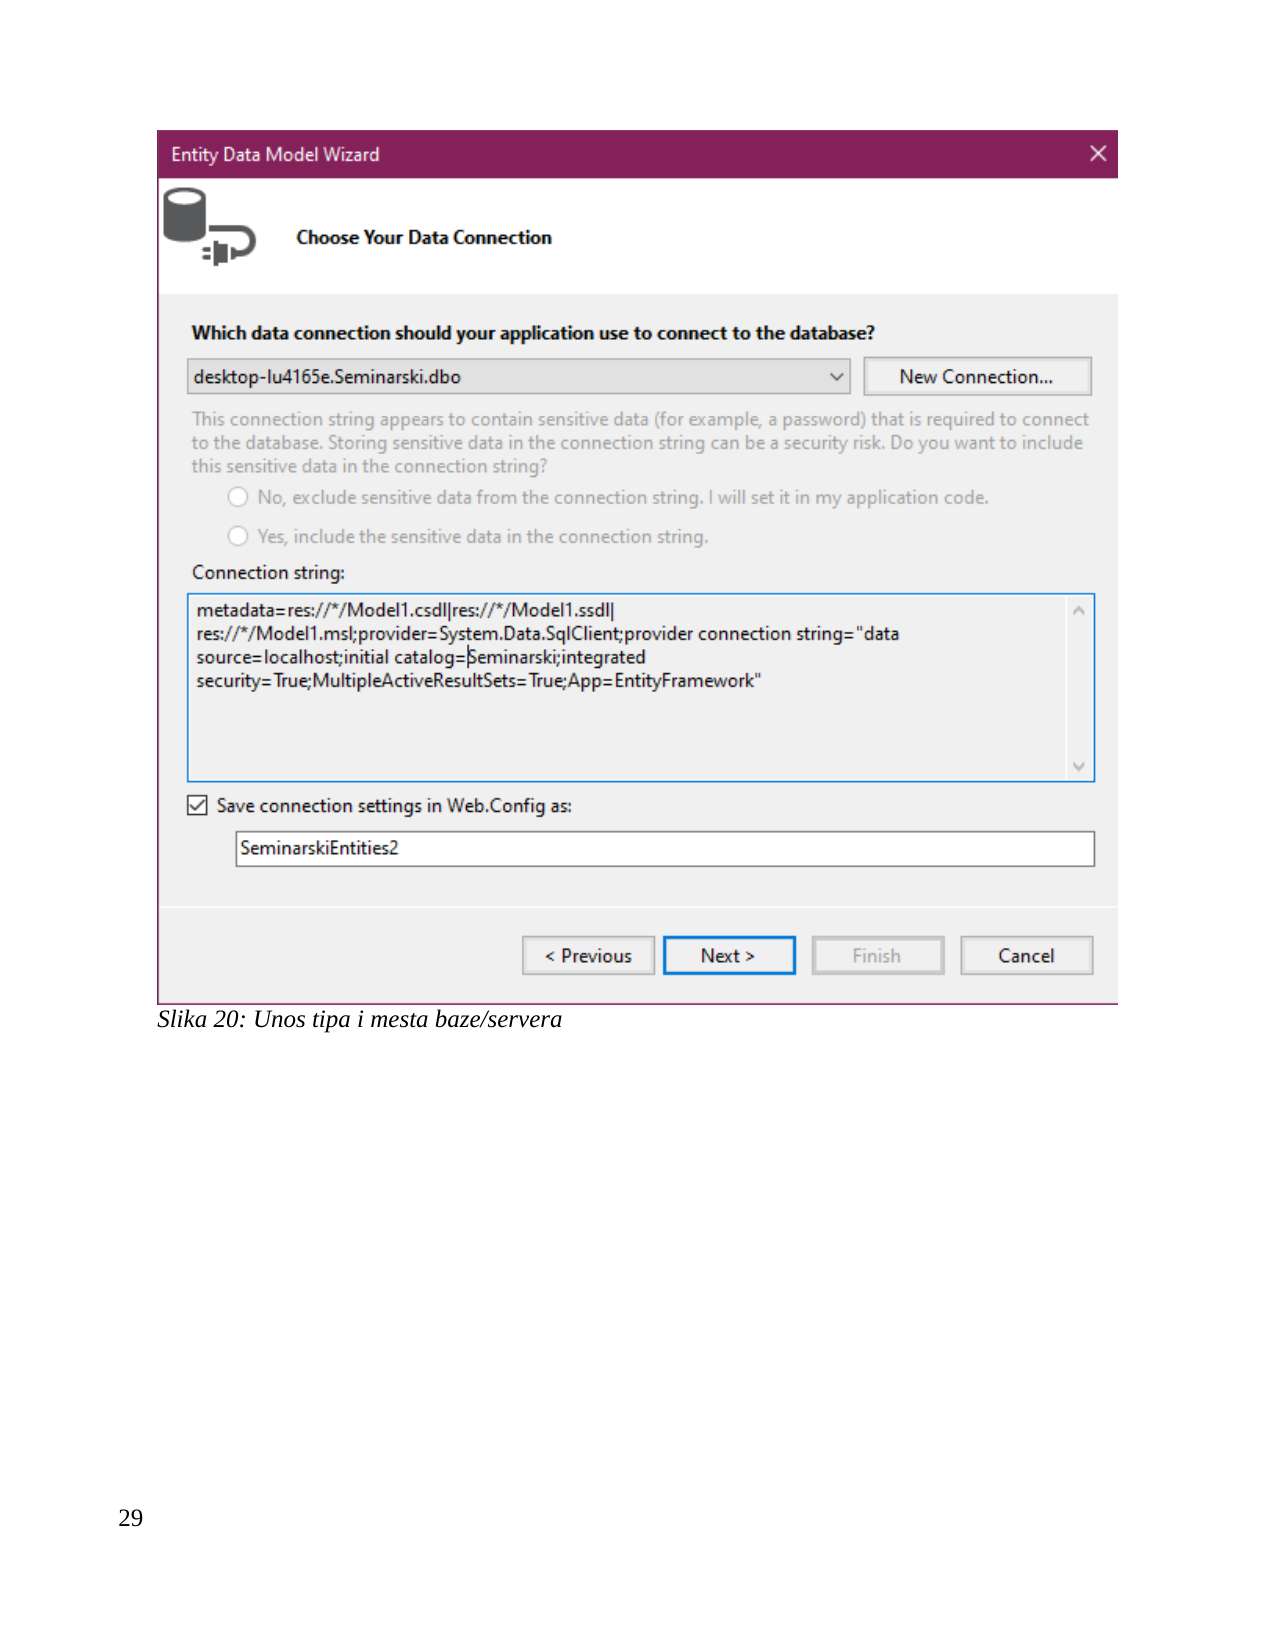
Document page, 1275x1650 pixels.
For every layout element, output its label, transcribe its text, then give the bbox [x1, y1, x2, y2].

picture [157, 130, 1118, 1005]
text Slika 20: Unos tipa i mesta baze/servera [157, 1005, 1118, 1033]
